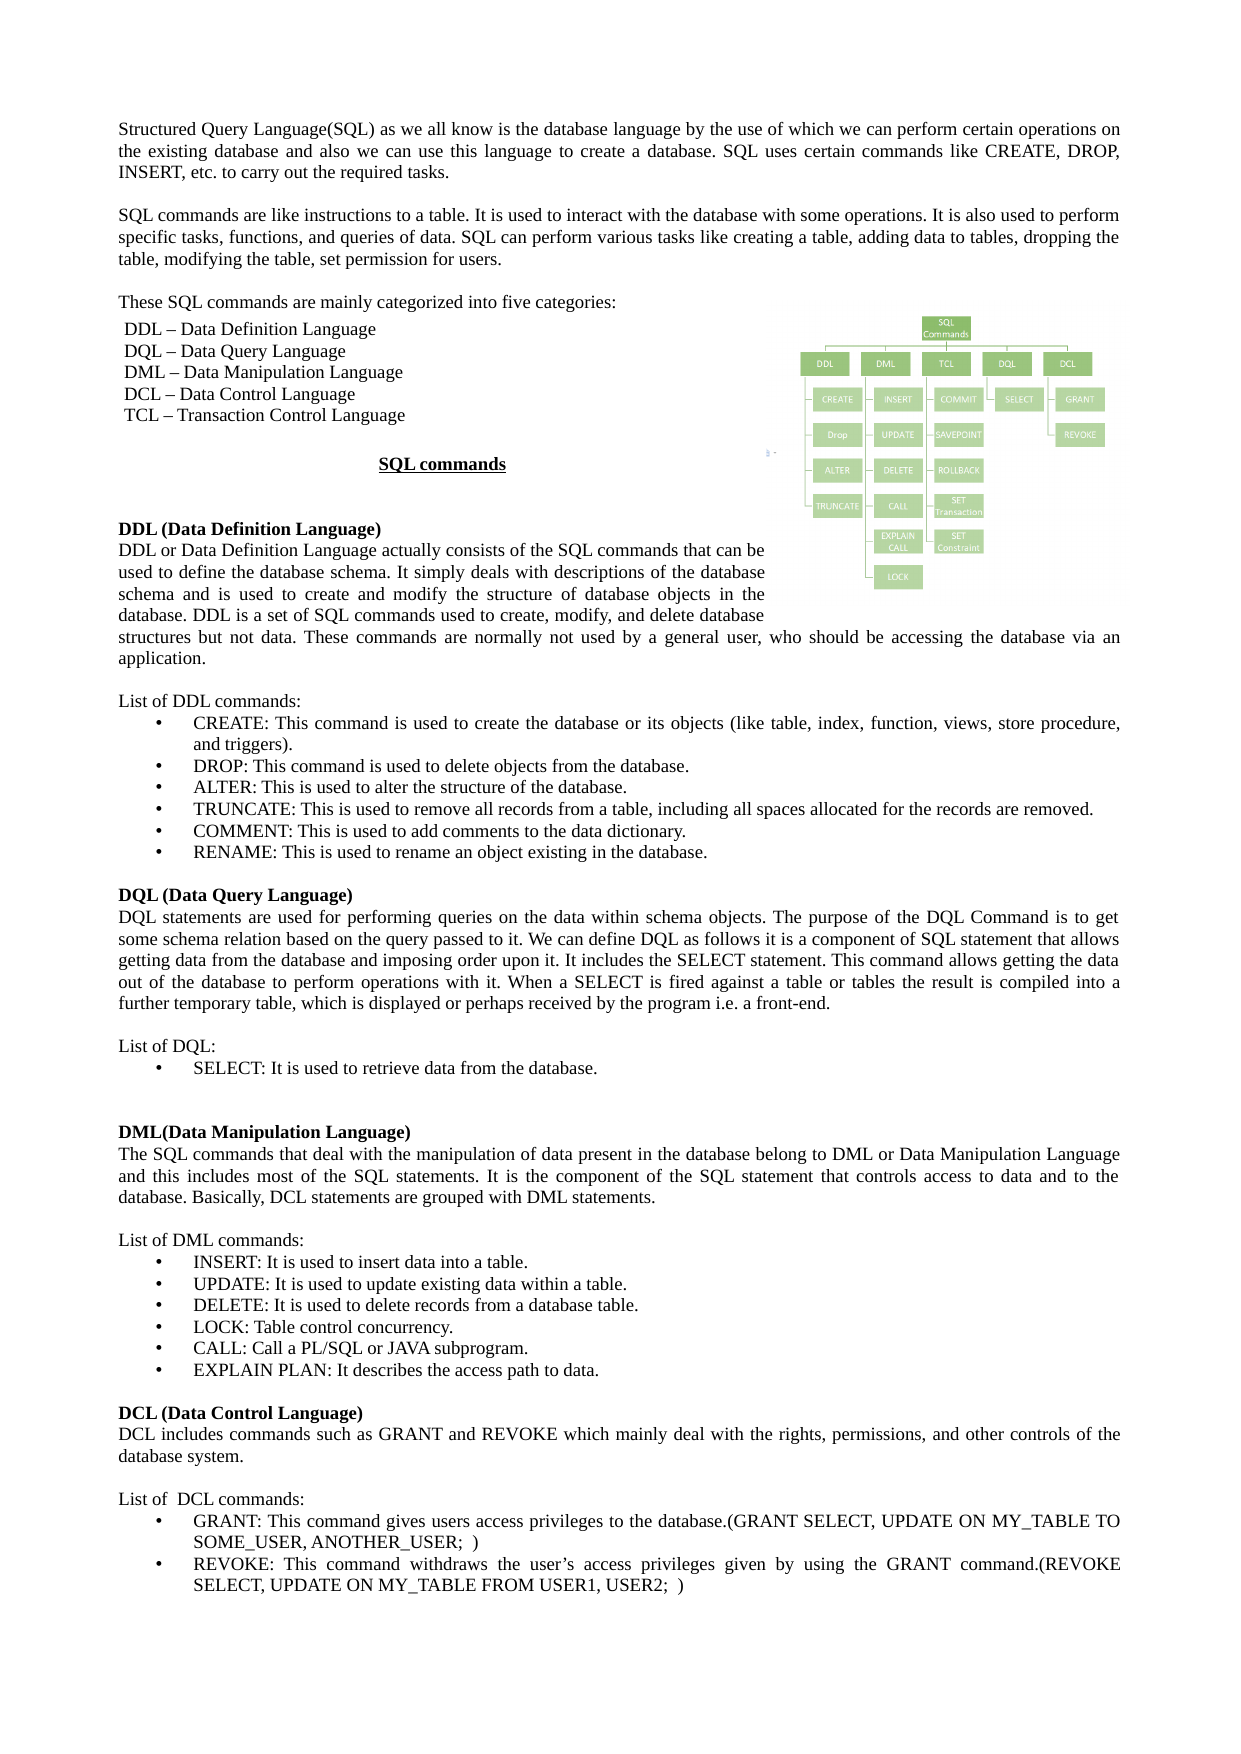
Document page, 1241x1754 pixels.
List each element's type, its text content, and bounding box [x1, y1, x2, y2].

table_header [520, 312, 766, 431]
list RENAME: This is used to rename an object existing in the database. [156, 841, 1122, 863]
text List of DDL commands: [118, 690, 1122, 712]
list SELECT: It is used to retrieve data from the database. [156, 1057, 1122, 1078]
text SQL commands are like instructions to a table. It is used to interact with the database with some operations. It is also used to perform specific tasks, functions, and queries of data. SQL can perform various tasks like creating a table, adding data to tables, dropping the table, modifying the table, set permission for users. [118, 204, 1122, 269]
list COMMENT: This is used to add comments to the data dictionary. [156, 819, 1122, 841]
text DQL statements are used for performing queries on the data within schema objects. The purpose of the DQL Command is to get some schema relation based on the query passed to it. We can define DQL as follows it is a component of SQL statement that allows getting data from the database and imposing order upon it. It includes the SELECT statement. This command allows getting the data out of the database to perform operations with it. When a SELECT is fired against a table or tables the result is compiled into a further temporary table, which is displayed or perhaps received by the program i.e. a front-end. [118, 906, 1122, 1014]
text List of DQL: [118, 1035, 1122, 1057]
list CALL: Call a PL/SQL or JAVA subprogram. [156, 1337, 1122, 1359]
list UPDATE: It is used to update existing data within a table. [156, 1272, 1122, 1294]
list LOCK: Table control concurrency. [156, 1316, 1122, 1337]
list REVOKE: This command withdraws the user’s access privileges given by using the GRANT command.(REVOKE SELECT, UPDATE ON MY_TABLE FROM USER1, USER2; ) [156, 1553, 1122, 1596]
text List of DCL commands: [118, 1488, 1122, 1509]
table_header DDL – Data Definition Language DQL – Data Query Language DML – Data Manipulation Language DCL – Data Control Language TCL – Transaction Control Language [118, 312, 519, 431]
list TRUNCATE: This is used to remove all records from a table, including all spaces allocated for the records are removed. [156, 798, 1122, 819]
text DCL (Data Control Language) [118, 1402, 1122, 1423]
list GRANT: This command gives users access privileges to the database.(GRANT SELECT, UPDATE ON MY_TABLE TO SOME_USER, ANOTHER_USER; ) [156, 1509, 1122, 1553]
list INSERT: It is used to insert data into a table. [156, 1251, 1122, 1272]
text DDL (Data Definition Language) [118, 518, 766, 539]
list DELETE: It is used to delete records from a database table. [156, 1294, 1122, 1316]
text The SQL commands that deal with the manipulation of data present in the database belong to DML or Data Manipulation Language and this includes most of the SQL statements. It is the component of the SQL statement that controls access to data and to the database. Basically, DCL statements are grouped with DML statements. [118, 1143, 1122, 1208]
list EXPLAIN PLAN: It describes the access path to data. [156, 1359, 1122, 1380]
picture [766, 300, 1131, 606]
list CREATE: This command is used to create the database or its objects (like table, index, function, views, store procedure, and triggers). [156, 712, 1122, 755]
text DQL (Data Query Language) [118, 884, 1122, 906]
text DDL or Data Definition Language actually consists of the SQL commands that can be used to define the database schema. It simply deals with descriptions of the database schema and is used to create and modify the structure of database objects in the database. DDL is a set of SQL commands used to create, modify, and delete database structures but not data. These commands are normally not used by a general user, who should be accessing the database via an application. [118, 539, 1122, 669]
text Structured Query Language(SQL) as we all know is the database language by the use of which we can perform certain operations on the existing database and also we can use this language to create a database. SQL uses certain commands like CREATE, DROP, INSERT, etc. to carry out the required tasks. [118, 118, 1122, 183]
text These SQL commands are mainly categorized into five categories: [118, 291, 1122, 312]
list ALTER: This is used to alter the structure of the database. [156, 776, 1122, 798]
text DML(Data Manipulation Language) [118, 1121, 1122, 1143]
list DROP: This command is used to delete objects from the database. [156, 755, 1122, 776]
text DCL includes commands such as GRANT and REVOKE which mainly deal with the rights, permissions, and other controls of the database system. [118, 1423, 1122, 1466]
text List of DML commands: [118, 1229, 1122, 1251]
text SQL commands [118, 453, 766, 474]
